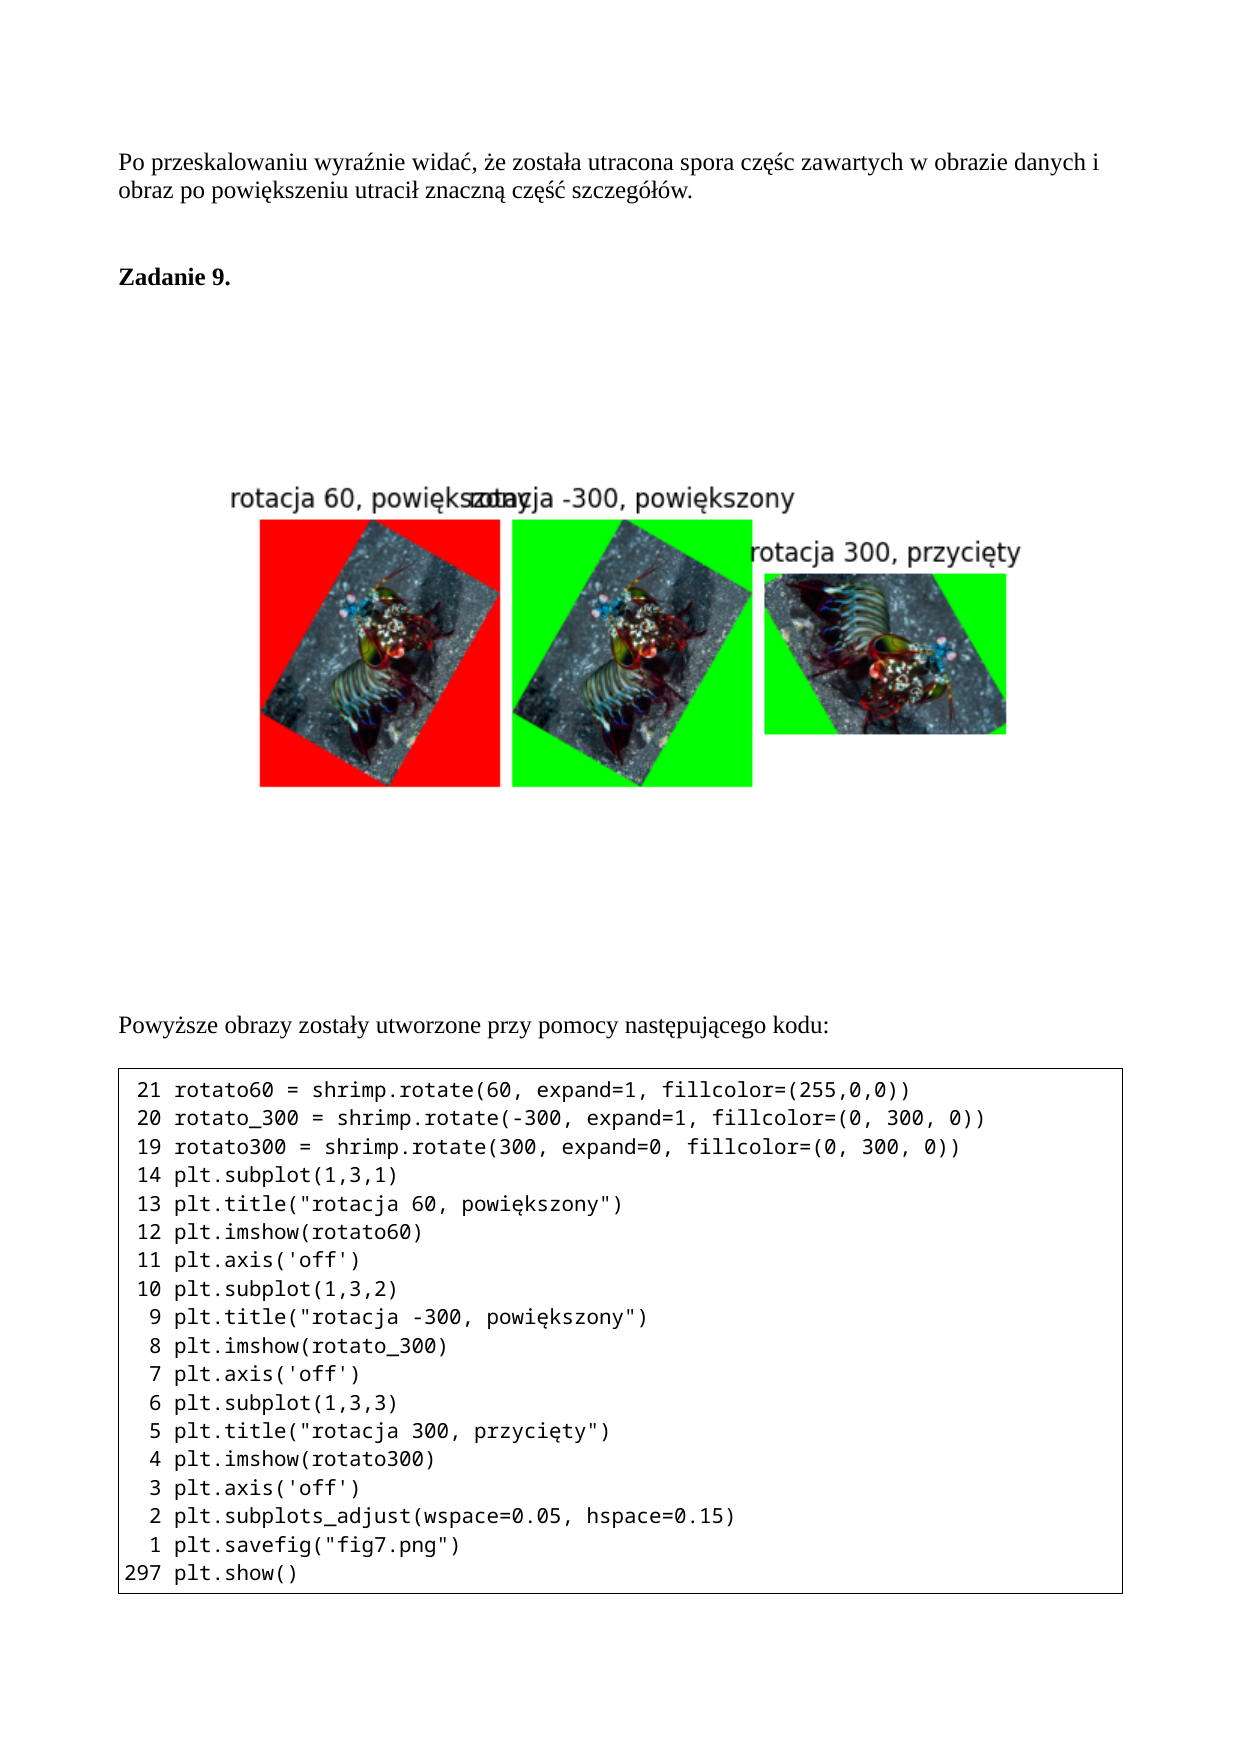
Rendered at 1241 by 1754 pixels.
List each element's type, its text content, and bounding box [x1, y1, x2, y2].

text Po przeskalowaniu wyraźnie widać, że została utracona spora częśc zawartych w obrazie danych i obraz po powiększeniu utracił znaczną część szczegółów. [118, 147, 1122, 204]
picture [140, 290, 1100, 1011]
text Powyższe obrazy zostały utworzone przy pomocy następującego kodu: [118, 291, 1122, 1068]
text Zadanie 9. [118, 262, 1122, 291]
table_header 21 rotato60 = shrimp.rotate(60, expand=1, fillcolor=(255,0,0)) 20 rotato_300 = shrimp.rotate(-300, expand=1, fillcolor=(0, 300, 0)) 19 rotato300 = shrimp.rotate(300, expand=0, fillcolor=(0, 300, 0)) 14 plt.subplot(1,3,1) 13 plt.title("rotacja 60, powiększony") 12 plt.imshow(rotato60) 11 plt.axis('off') 10 plt.subplot(1,3,2) 9 plt.title("rotacja -300, powiększony") 8 plt.imshow(rotato_300) 7 plt.axis('off') 6 plt.subplot(1,3,3) 5 plt.title("rotacja 300, przycięty") 4 plt.imshow(rotato300) 3 plt.axis('off') 2 plt.subplots_adjust(wspace=0.05, hspace=0.15) 1 plt.savefig("fig7.png") 297 plt.show() [119, 1069, 1122, 1592]
